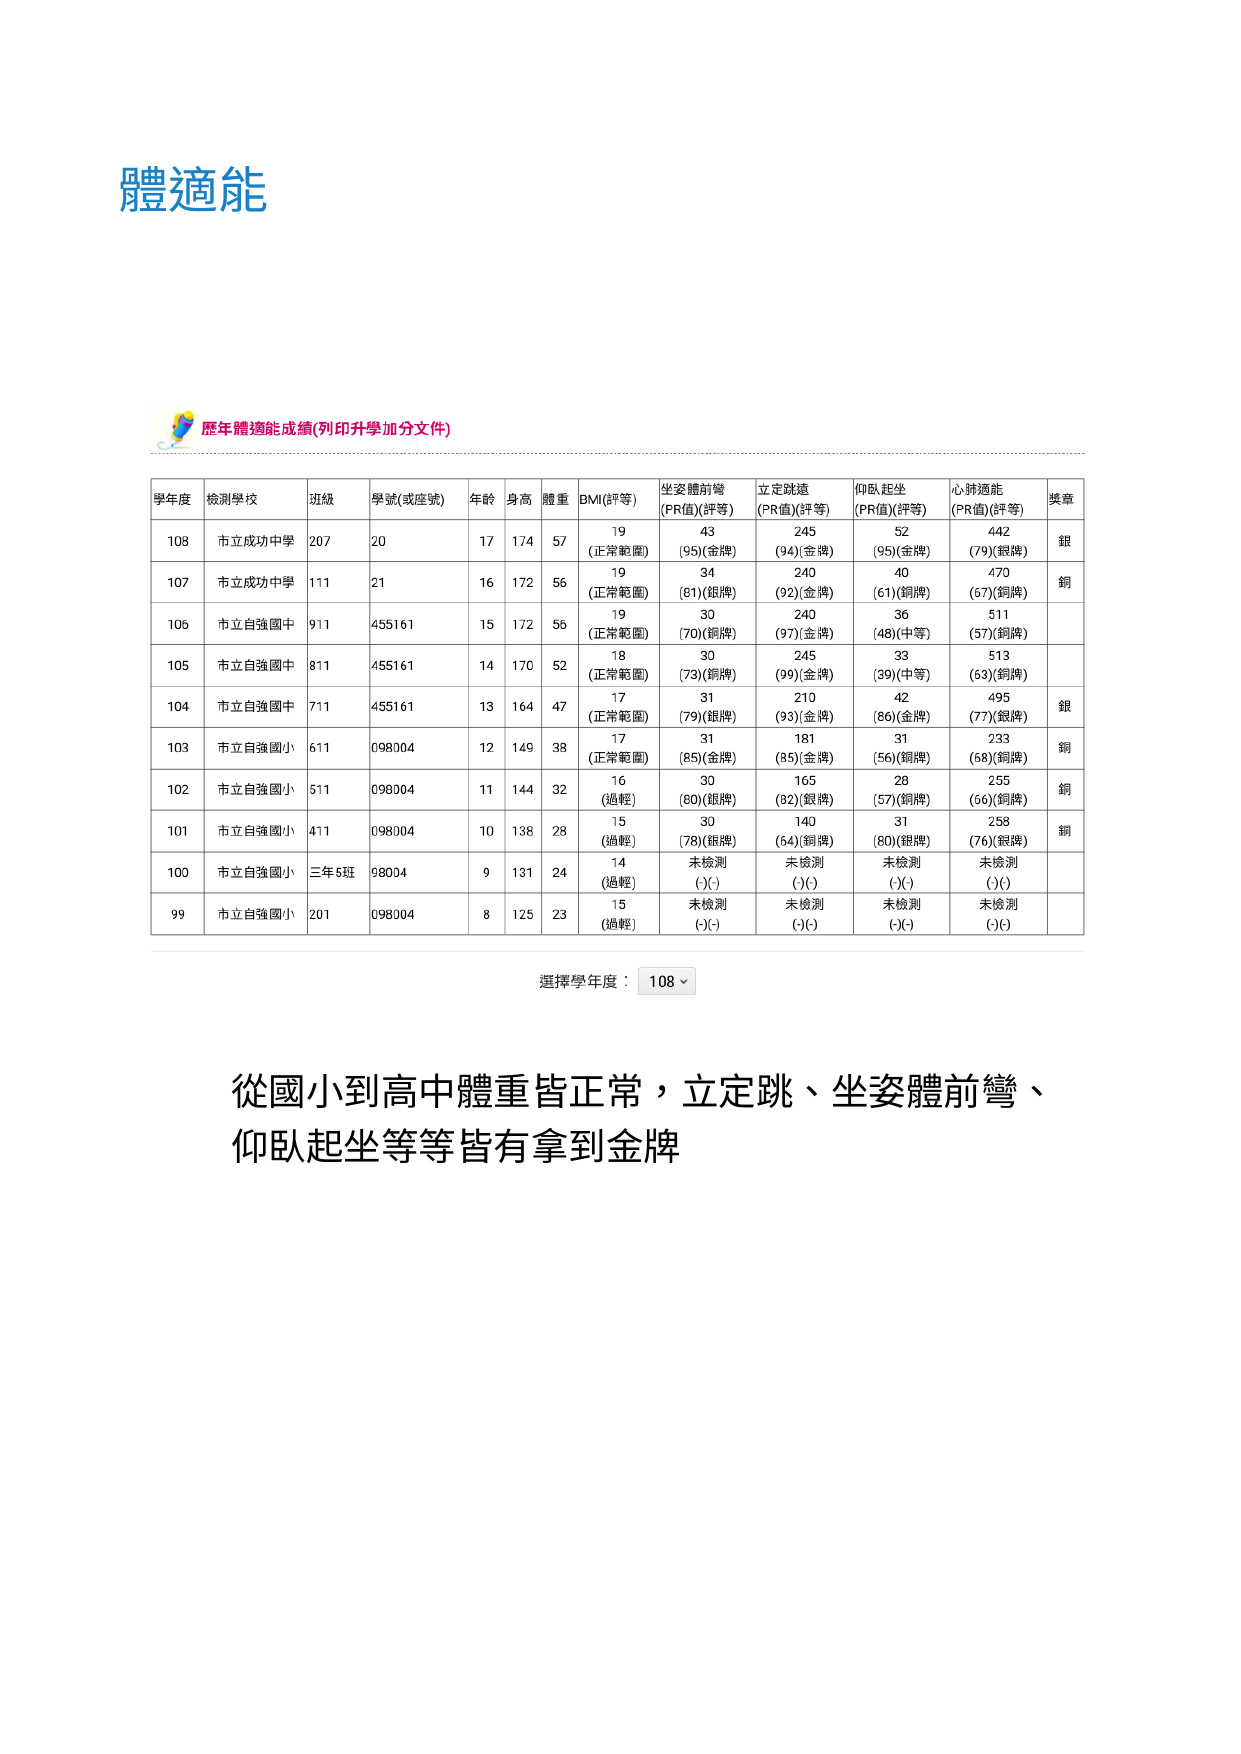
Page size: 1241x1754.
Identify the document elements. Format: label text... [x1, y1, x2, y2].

picture [118, 406, 1123, 1004]
subtitle 體適能 [118, 151, 1122, 223]
